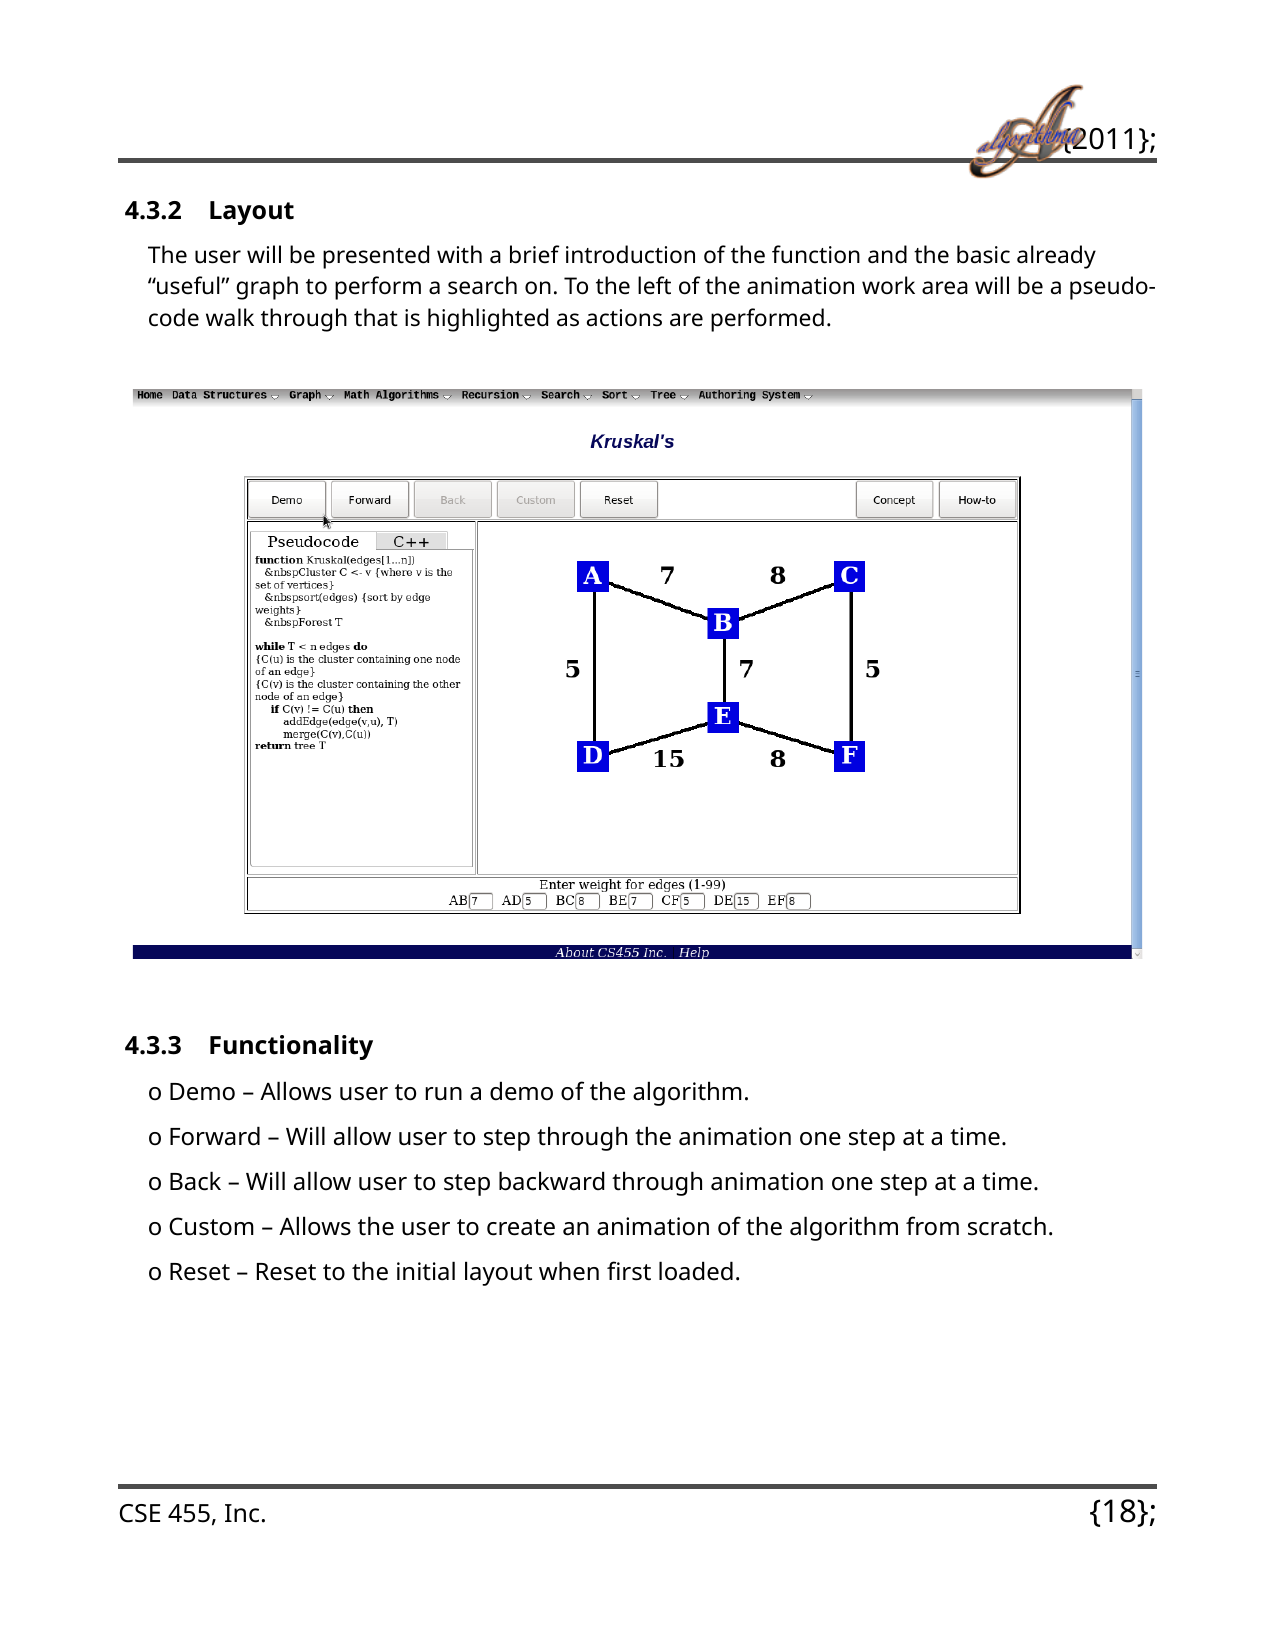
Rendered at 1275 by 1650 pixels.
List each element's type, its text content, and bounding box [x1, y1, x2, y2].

subtitle Functionality [118, 1028, 1157, 1062]
text o Demo – Allows user to run a demo of the algorithm. [148, 1074, 1157, 1107]
text o Forward – Will allow user to step through the animation one step at a time. [148, 1119, 1157, 1152]
text o Custom – Allows the user to create an animation of the algorithm from scratch. [148, 1210, 1157, 1242]
text o Back – Will allow user to step backward through animation one step at a time. [148, 1164, 1157, 1197]
picture [966, 83, 1087, 180]
picture [132, 389, 1143, 959]
text o Reset – Reset to the initial layout when first loaded. [148, 1255, 1157, 1287]
text The user will be presented with a brief introduction of the function and the basic already “useful” graph to perform a search on. To the left of the animation work area will be a pseudo-code walk through that is highlighted as actions are performed. [148, 239, 1157, 333]
subtitle Layout [118, 192, 1157, 227]
